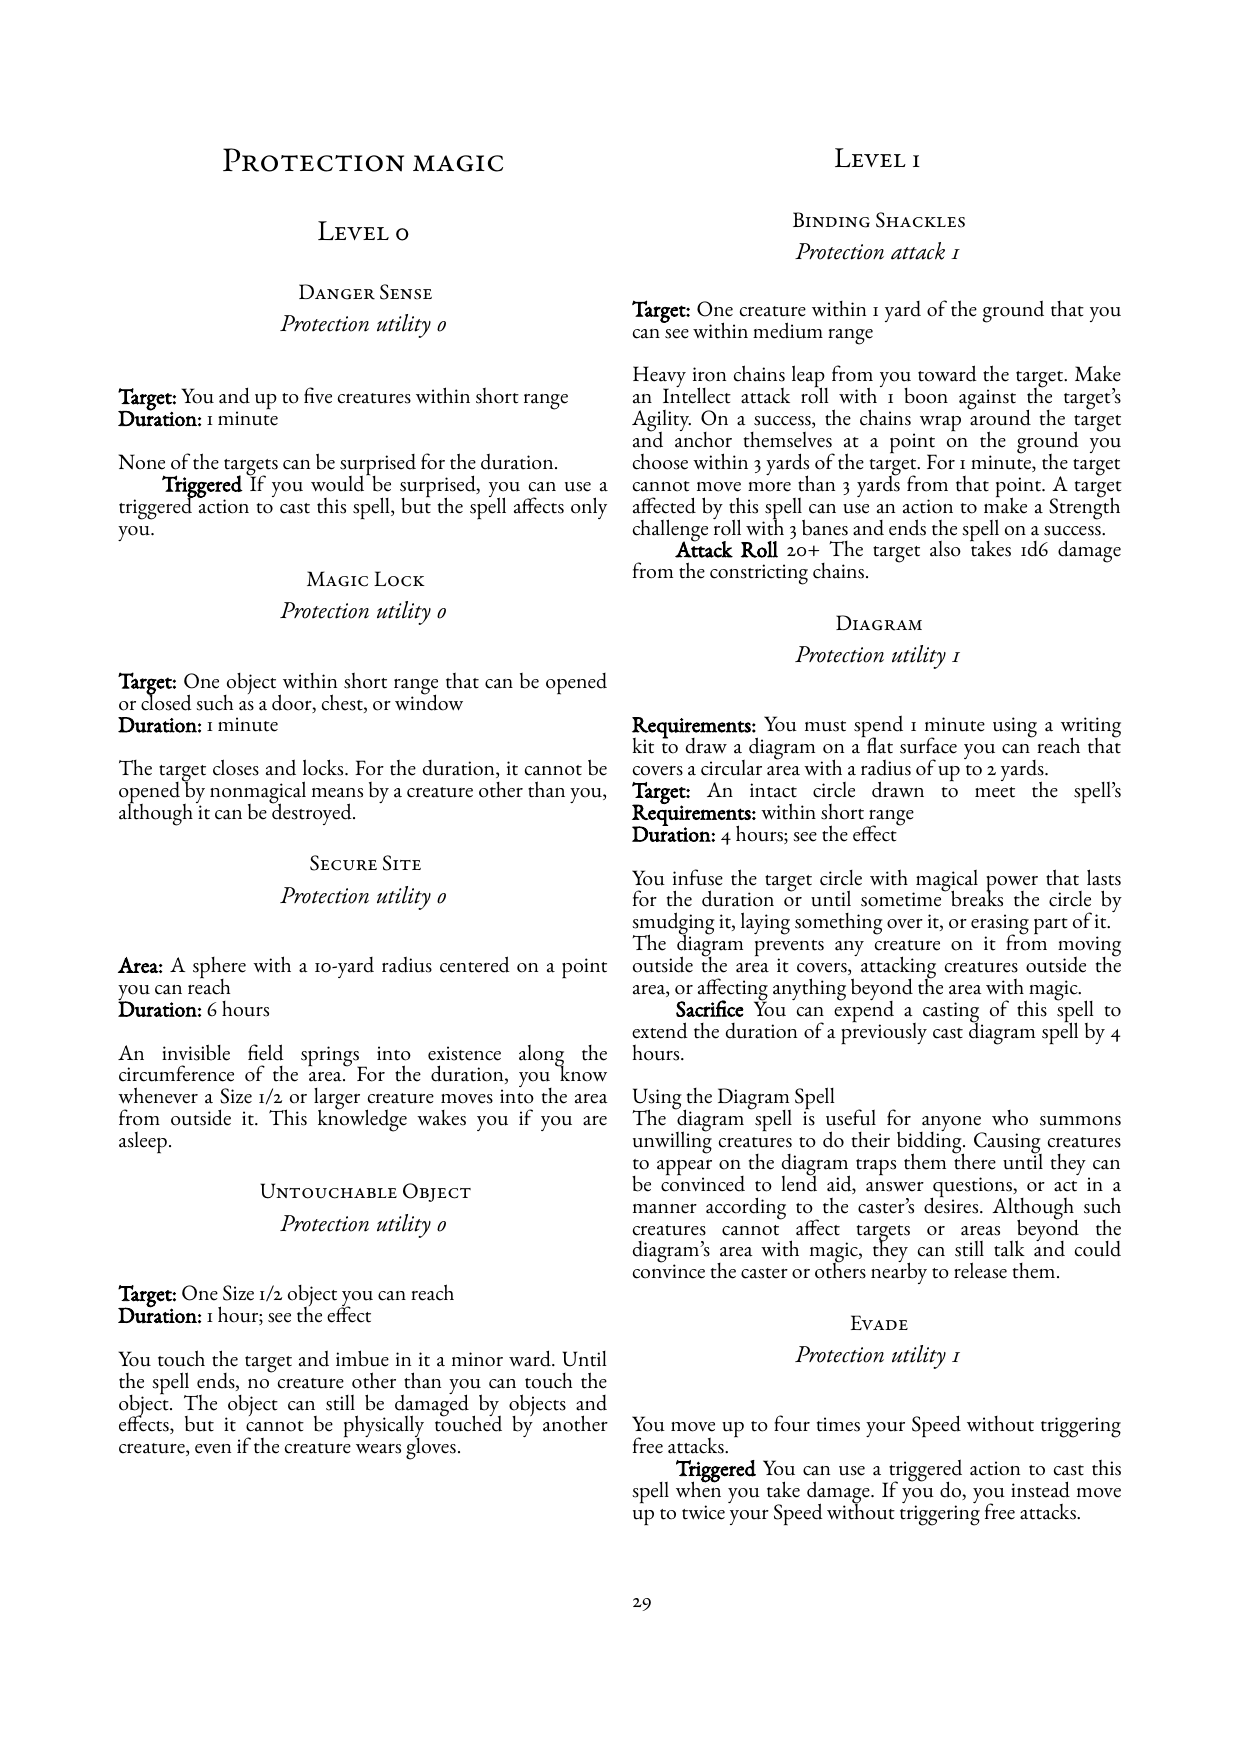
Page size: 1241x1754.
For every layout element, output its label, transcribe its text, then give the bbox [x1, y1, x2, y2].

list Target: One Size 1/2 object you can reach [118, 1268, 608, 1307]
subtitle Binding Shackles [632, 211, 1122, 233]
list Target: One creature within 1 yard of the ground that you can see within medium range [632, 296, 1122, 344]
text You move up to four times your Speed without triggering free attacks. [632, 1399, 1122, 1460]
text You touch the target and imbue in it a minor ward. Until the spell ends, no creature other than you can touch the object. The object can still be damaged by objects and effects, but it cannot be physically touched by another creature, even if the creature wears gloves. [118, 1341, 608, 1460]
subtitle Protection utility 1 [632, 1345, 1122, 1369]
subtitle Magic Lock [118, 571, 608, 593]
text Using the Diagram Spell [632, 1078, 1122, 1110]
text The diagram prevents any creature on it from moving outside the area it covers, attacking creatures outside the area, or affecting anything beyond the area with magic. [632, 935, 1122, 1001]
subtitle Evade [632, 1314, 1122, 1336]
subtitle Protection utility 0 [118, 886, 608, 910]
text None of the targets can be surprised for the duration. [118, 444, 608, 476]
subtitle Protection utility 1 [632, 645, 1122, 669]
list Duration: 1 hour; see the effect [118, 1307, 608, 1329]
text An invisible field springs into existence along the circumference of the area. For the duration, you know whenever a Size 1/2 or larger creature moves into the area from outside it. This knowledge wakes you if you are asleep. [118, 1034, 608, 1154]
text Attack Roll 20+ The target also takes 1d6 damage from the constricting chains. [632, 541, 1122, 585]
list Target: An intact circle drawn to meet the spell’s Requirements: within short range [632, 782, 1122, 826]
subtitle Protection utility 0 [118, 314, 608, 339]
list Duration: 4 hours; see the effect [632, 826, 1122, 848]
text Heavy iron chains leap from you toward the target. Make an Intellect attack roll with 1 boon against the target’s Agility. On a success, the chains wrap around the target and anchor themselves at a point on the ground you choose within 3 yards of the target. For 1 minute, the target cannot move more than 3 yards from that point. A target affected by this spell can use an action to make a Strength challenge roll with 3 banes and ends the spell on a success. [632, 356, 1122, 541]
subtitle Protection attack 1 [632, 242, 1122, 266]
subtitle Protection utility 0 [118, 1214, 608, 1238]
subtitle Level 0 [118, 220, 608, 248]
list Target: You and up to five creatures within short range [118, 368, 608, 410]
subtitle Level 1 [632, 148, 1122, 176]
subtitle Danger Sense [118, 284, 608, 306]
list Target: One object within short range that can be opened or closed such as a door, chest, or window [118, 655, 608, 716]
list Area: A sphere with a 10-yard radius centered on a point you can reach [118, 940, 608, 1001]
list Duration: 6 hours [118, 1001, 608, 1023]
list Duration: 1 minute [118, 410, 608, 432]
text The target closes and locks. For the duration, it cannot be opened by nonmagical means by a creature other than you, although it can be destroyed. [118, 750, 608, 826]
subtitle Protection magic [118, 148, 608, 182]
text Triggered If you would be surprised, you can use a triggered action to cast this spell, but the spell affects only you. [118, 476, 608, 541]
text You infuse the target circle with magical power that lasts for the duration or until sometime breaks the circle by smudging it, laying something over it, or erasing part of it. [632, 859, 1122, 935]
text The diagram spell is useful for anyone who summons unwilling creatures to do their bidding. Causing creatures to appear on the diagram traps them there until they can be convinced to lend aid, answer questions, or act in a manner according to the caster’s desires. Although such creatures cannot affect targets or areas beyond the diagram’s area with magic, they can still talk and could convince the caster or others nearby to release them. [632, 1110, 1122, 1285]
list Requirements: You must spend 1 minute using a writing kit to draw a diagram on a flat surface you can reach that covers a circular area with a radius of up to 2 yards. [632, 699, 1122, 782]
subtitle Untouchable Object [118, 1183, 608, 1205]
subtitle Protection utility 0 [118, 602, 608, 626]
text Sacrifice You can expend a casting of this spell to extend the duration of a previously cast diagram spell by 4 hours. [632, 1001, 1122, 1066]
list Duration: 1 minute [118, 716, 608, 738]
text Triggered You can use a triggered action to cast this spell when you take damage. If you do, you instead move up to twice your Speed without triggering free attacks. [632, 1460, 1122, 1526]
subtitle Secure Site [118, 855, 608, 877]
subtitle Diagram [632, 614, 1122, 636]
